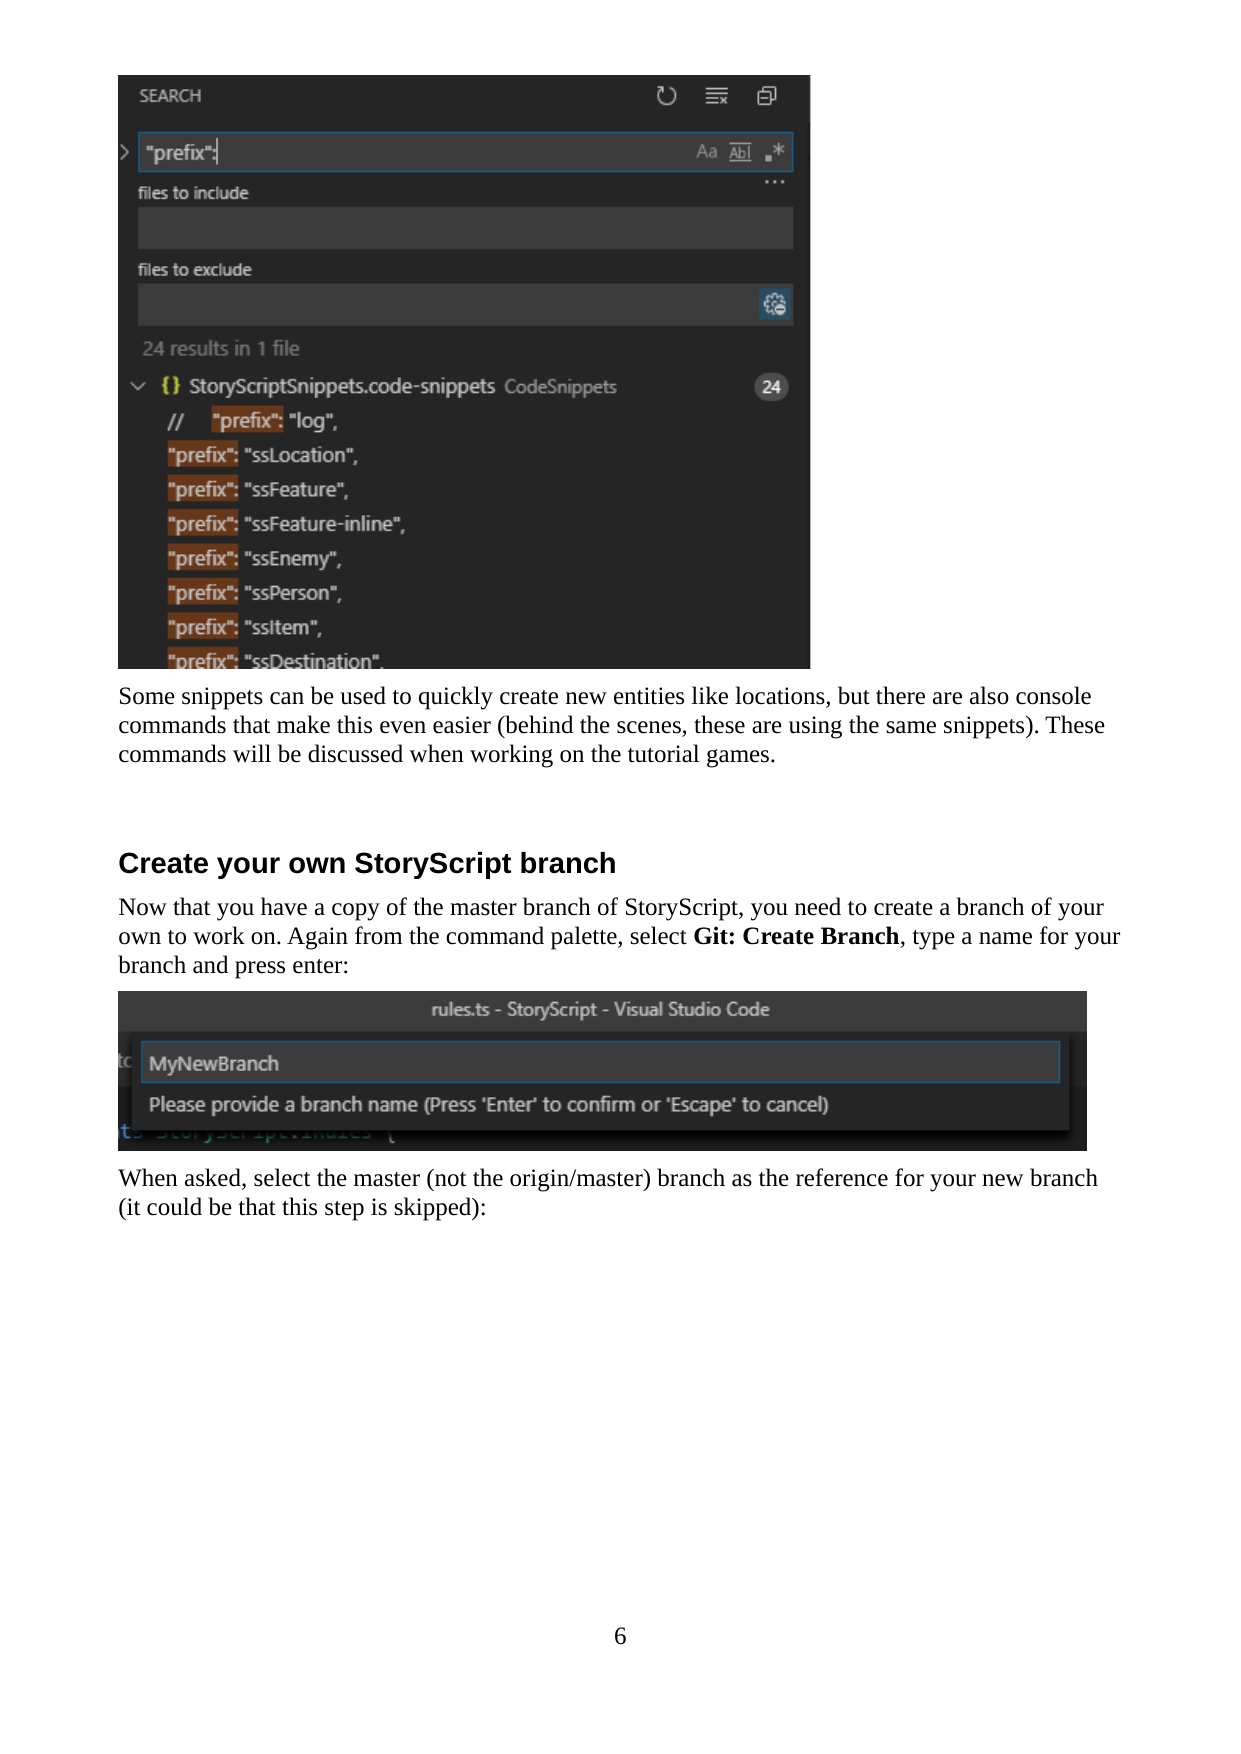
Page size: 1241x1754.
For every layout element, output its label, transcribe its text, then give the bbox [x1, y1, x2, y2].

text Now that you have a copy of the master branch of StoryScript, you need to create a branch of your own to work on. Again from the command palette, select Git: Create Branch, type a name for your branch and press enter: [118, 892, 1122, 979]
subtitle Create your own StoryScript branch [118, 846, 1122, 880]
text When asked, select the master (not the origin/master) branch as the reference for your new branch (it could be that this step is skipped): [118, 1163, 1122, 1221]
text Some snippets can be used to quickly create new entities like locations, but there are also console commands that make this even easier (behind the scenes, these are using the same snippets). These commands will be discussed when working on the tutorial games. [118, 681, 1122, 768]
